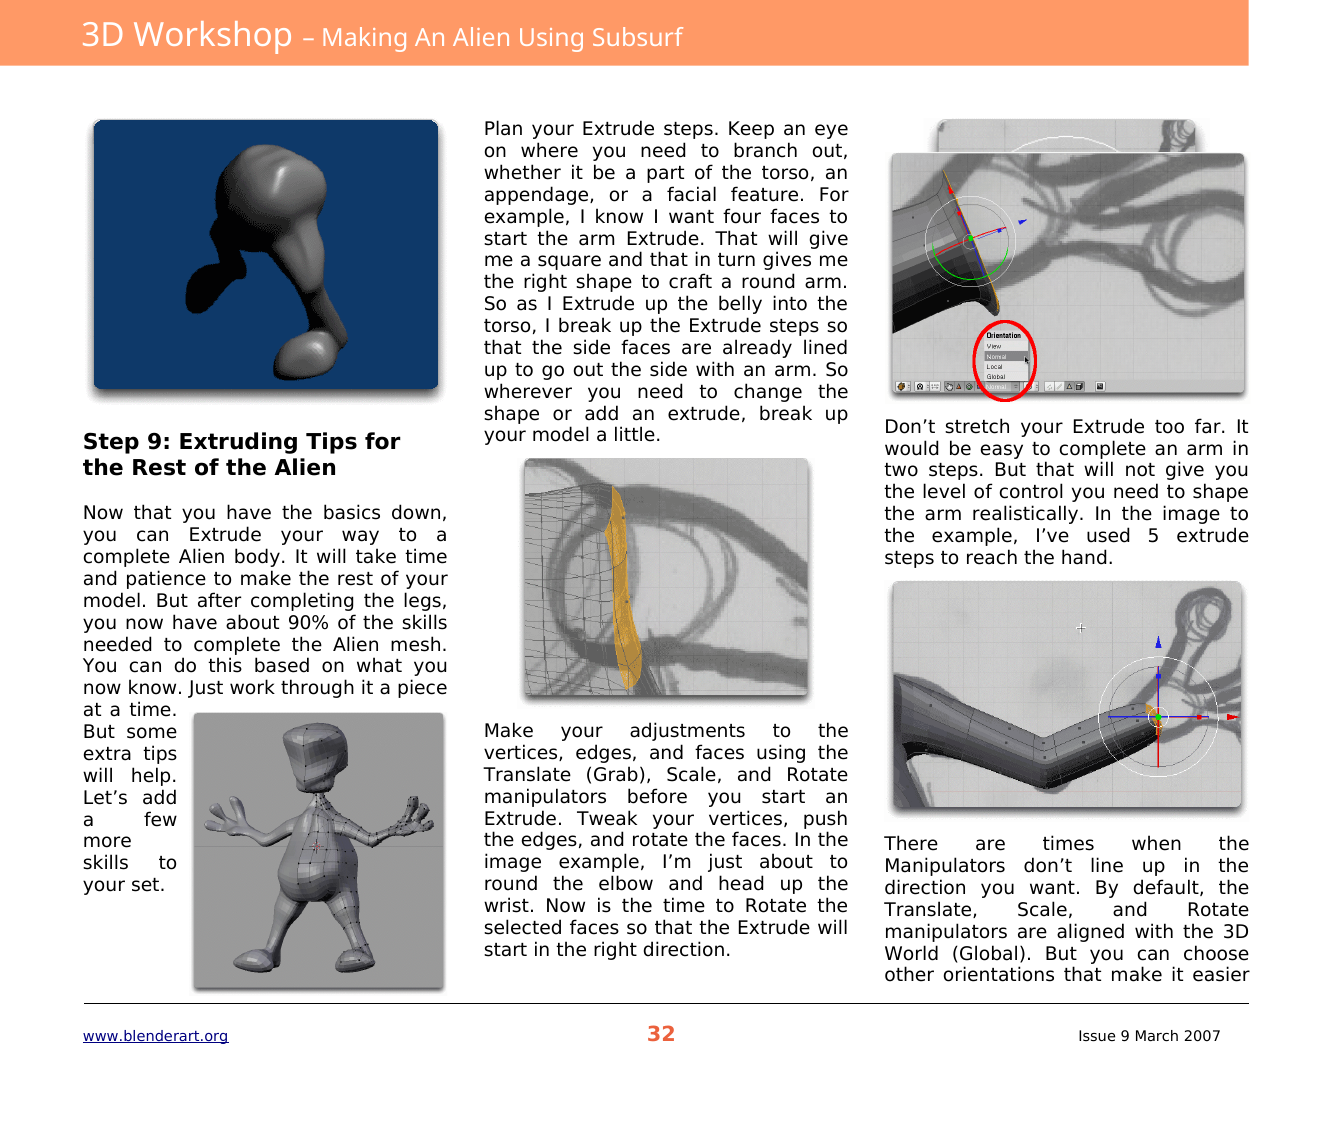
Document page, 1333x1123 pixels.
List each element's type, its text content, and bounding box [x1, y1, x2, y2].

text There are times when the Manipulators don’t line up in the direction you want. By default, the Translate, Scale, and Rotate manipulators are aligned with the 3D World (Global). But you can choose other orientations that make it easier [884, 822, 1249, 986]
picture [884, 580, 1250, 822]
picture [885, 118, 1251, 404]
picture [82, 118, 448, 408]
text Make your adjustments to the vertices, edges, and faces using the Translate (Grab), Scale, and Rotate manipulators before you start an Extrude. Tweak your vertices, push the edges, and rotate the faces. In the image example, I’m just about to round the elbow and head up the wrist. Now is the time to Rotate the selected faces so that the Extrude will start in the right direction. [483, 446, 849, 961]
text Plan your Extrude steps. Keep an eye on where you need to branch out, whether it be a part of the torso, an appendage, or a facial feature. For example, I know I want four faces to start the arm Extrude. That will give me a square and that in turn gives me the right shape to craft a round arm. So as I Extrude up the belly into the torso, I break up the Extrude steps so that the side faces are already lined up to go out the side with an arm. So wherever you need to change the shape or add an extrude, break up your model a little. [483, 118, 849, 446]
picture [517, 458, 815, 709]
text Don’t stretch your Extrude too far. It would be easy to complete an arm in two steps. But that will not give you the level of control you need to shape the arm realistically. In the image to the example, I’ve used 5 extrude steps to reach the hand. [884, 118, 1249, 569]
text Step 9: Extruding Tips for the Rest of the Alien [83, 429, 448, 481]
text Now that you have the basics down, you can Extrude your way to a complete Alien body. It will take time and patience to make the rest of your model. But after completing the legs, you now have about 90% of the skills needed to complete the Alien mesh. You can do this based on what you now know. Just work through it a piece at a time. But some extra tips will help. Let’s add a few more skills to your set. [83, 502, 448, 896]
picture [189, 712, 448, 996]
